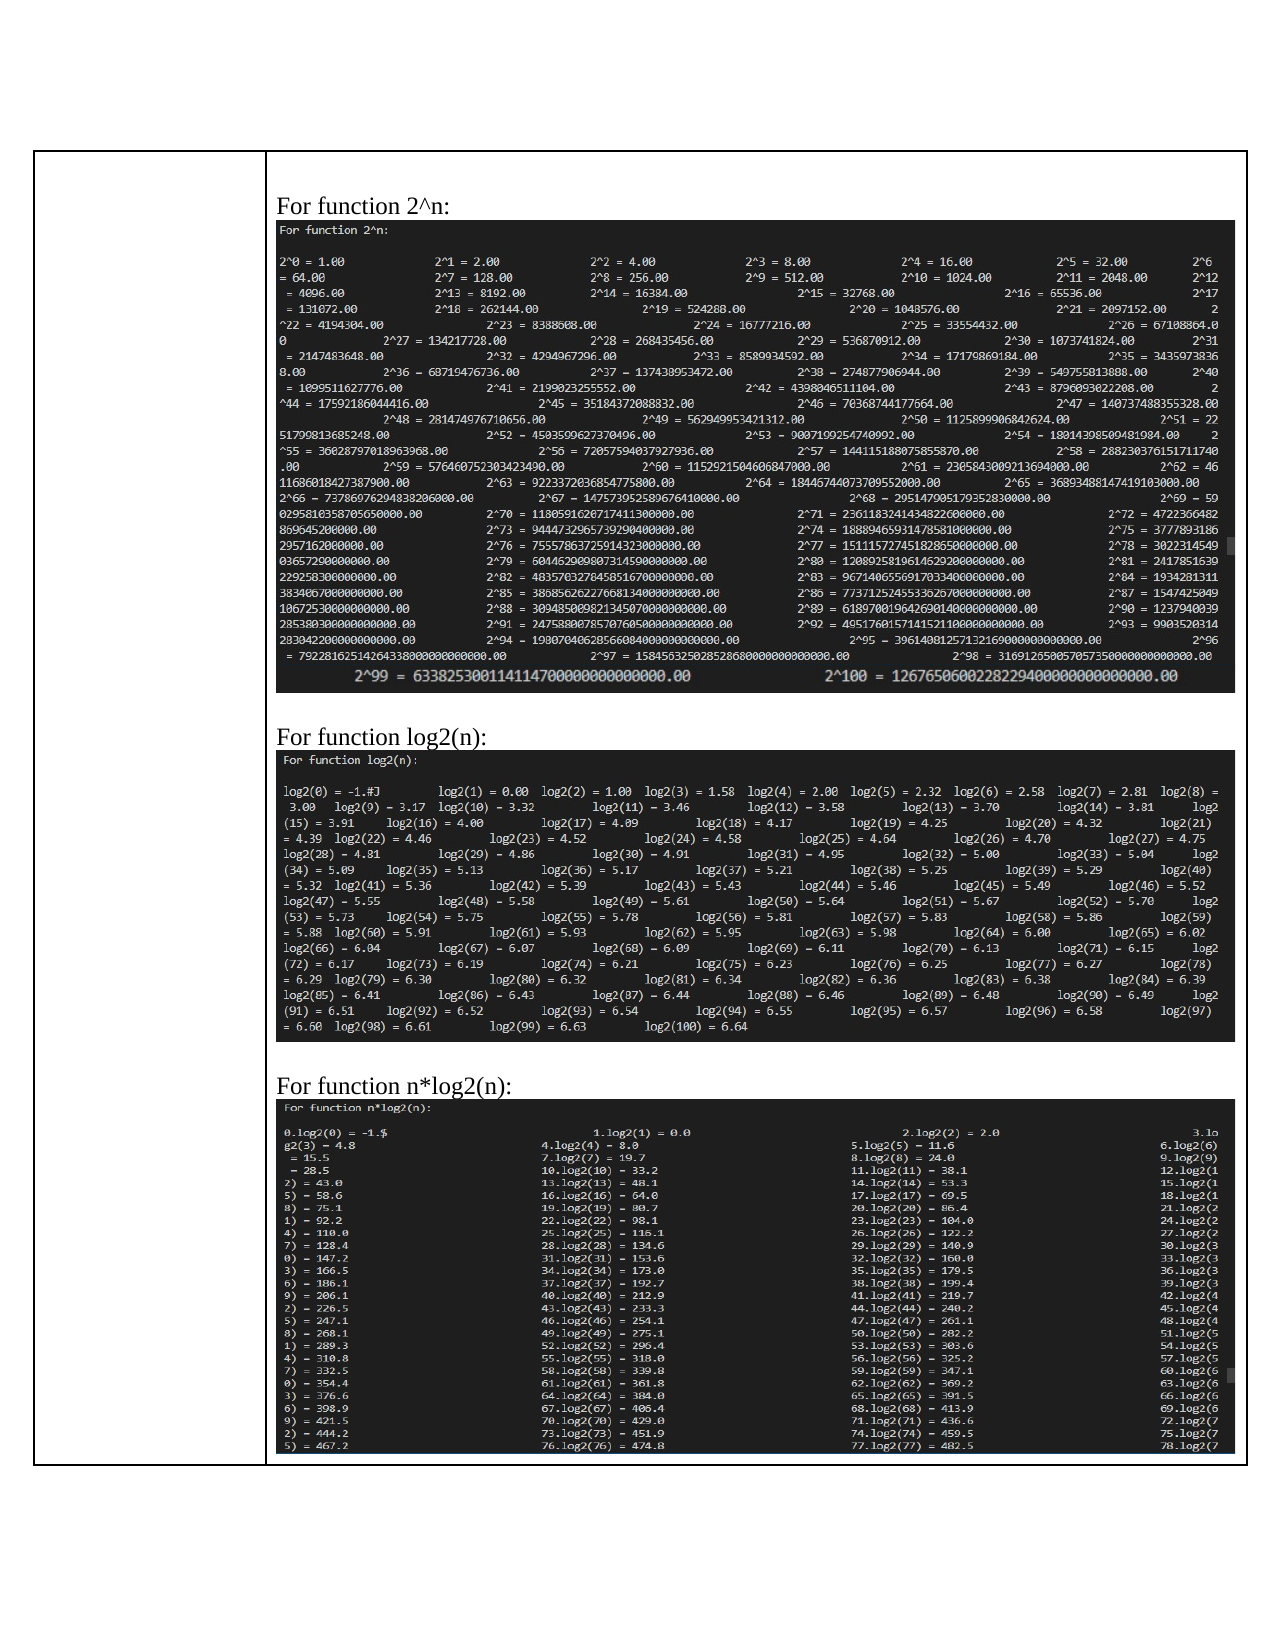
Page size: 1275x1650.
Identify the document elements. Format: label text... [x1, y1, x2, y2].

picture [276, 1099, 1236, 1454]
table_cell For function 2^n: For function log2(n): For function n*log2(n): [267, 152, 1246, 1464]
picture [276, 220, 1236, 693]
picture [276, 750, 1236, 1042]
table_cell [35, 152, 265, 1464]
